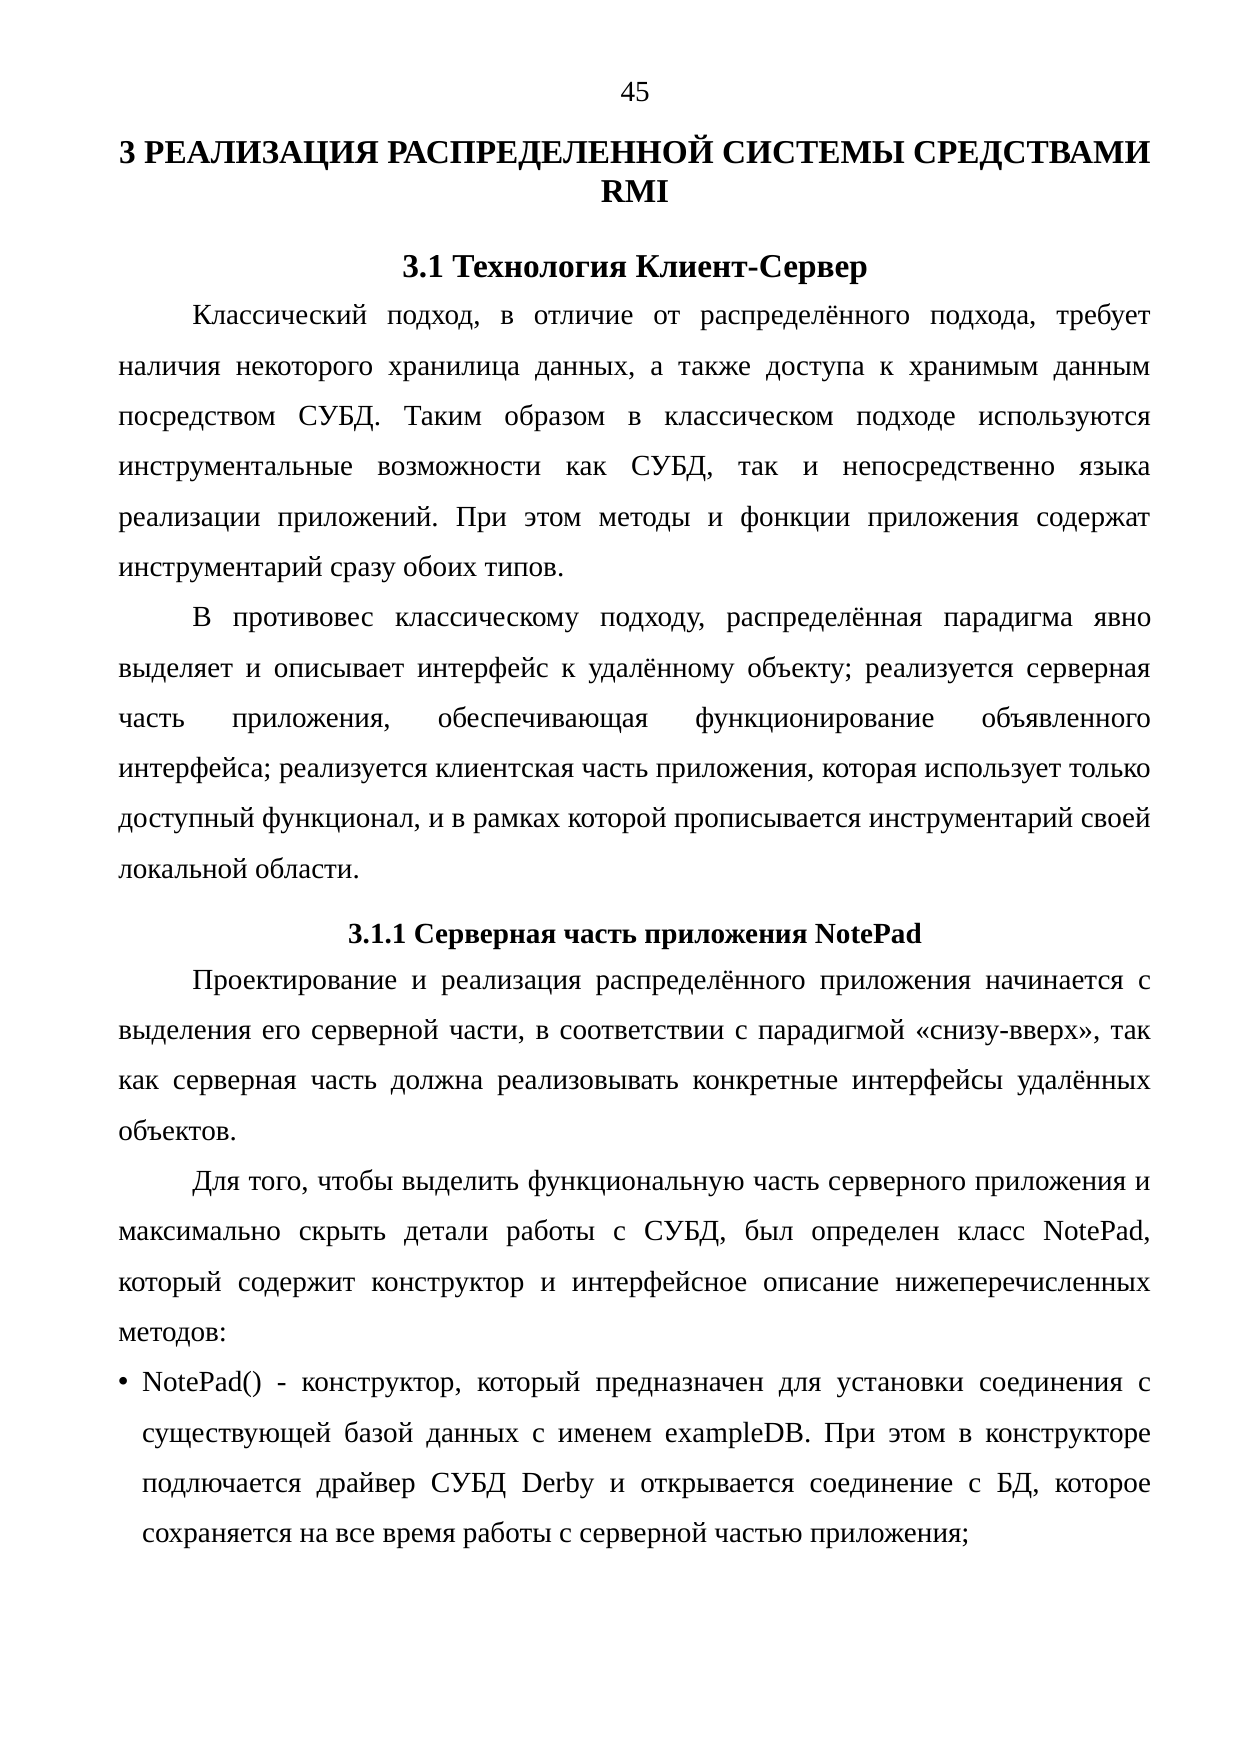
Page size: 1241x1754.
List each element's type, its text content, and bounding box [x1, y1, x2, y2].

text Классический подход, в отличие от распределённого подхода, требует наличия некоторого хранилица данных, а также доступа к хранимым данным посредством СУБД. Таким образом в классическом подходе используются инструментальные возможности как СУБД, так и непосредственно языка реализации приложений. При этом методы и фонкции приложения содержат инструментарий сразу обоих типов. [118, 297, 1152, 583]
subtitle 3 Реализация распределенной системы средствами RMI [118, 132, 1152, 209]
text Проектирование и реализация распределённого приложения начинается с выделения его серверной части, в соответствии с парадигмой «снизу-вверх», так как серверная часть должна реализовывать конкретные интерфейсы удалённых объектов. [118, 962, 1152, 1146]
subtitle 3.1 Технология Клиент-Сервер [118, 247, 1152, 285]
list NotePad() - конструктор, который предназначен для установки соединения с существующей базой данных с именем exampleDB. При этом в конструкторе подлючается драйвер СУБД Derby и открывается соединение с БД, которое сохраняется на все время работы с серверной частью приложения; [118, 1364, 1152, 1549]
text В противовес классическому подходу, распределённая парадигма явно выделяет и описывает интерфейс к удалённому объекту; реализуется серверная часть приложения, обеспечивающая функционирование объявленного интерфейса; реализуется клиентская часть приложения, которая использует только доступный функционал, и в рамках которой прописывается инструментарий своей локальной области. [118, 599, 1152, 884]
subtitle 3.1.1 Серверная часть приложения NotePad [118, 916, 1152, 949]
text Для того, чтобы выделить функциональную часть серверного приложения и максимально скрыть детали работы с СУБД, был определен класс NotePad, который содержит конструктор и интерфейсное описание нижеперечисленных методов: [118, 1163, 1152, 1348]
